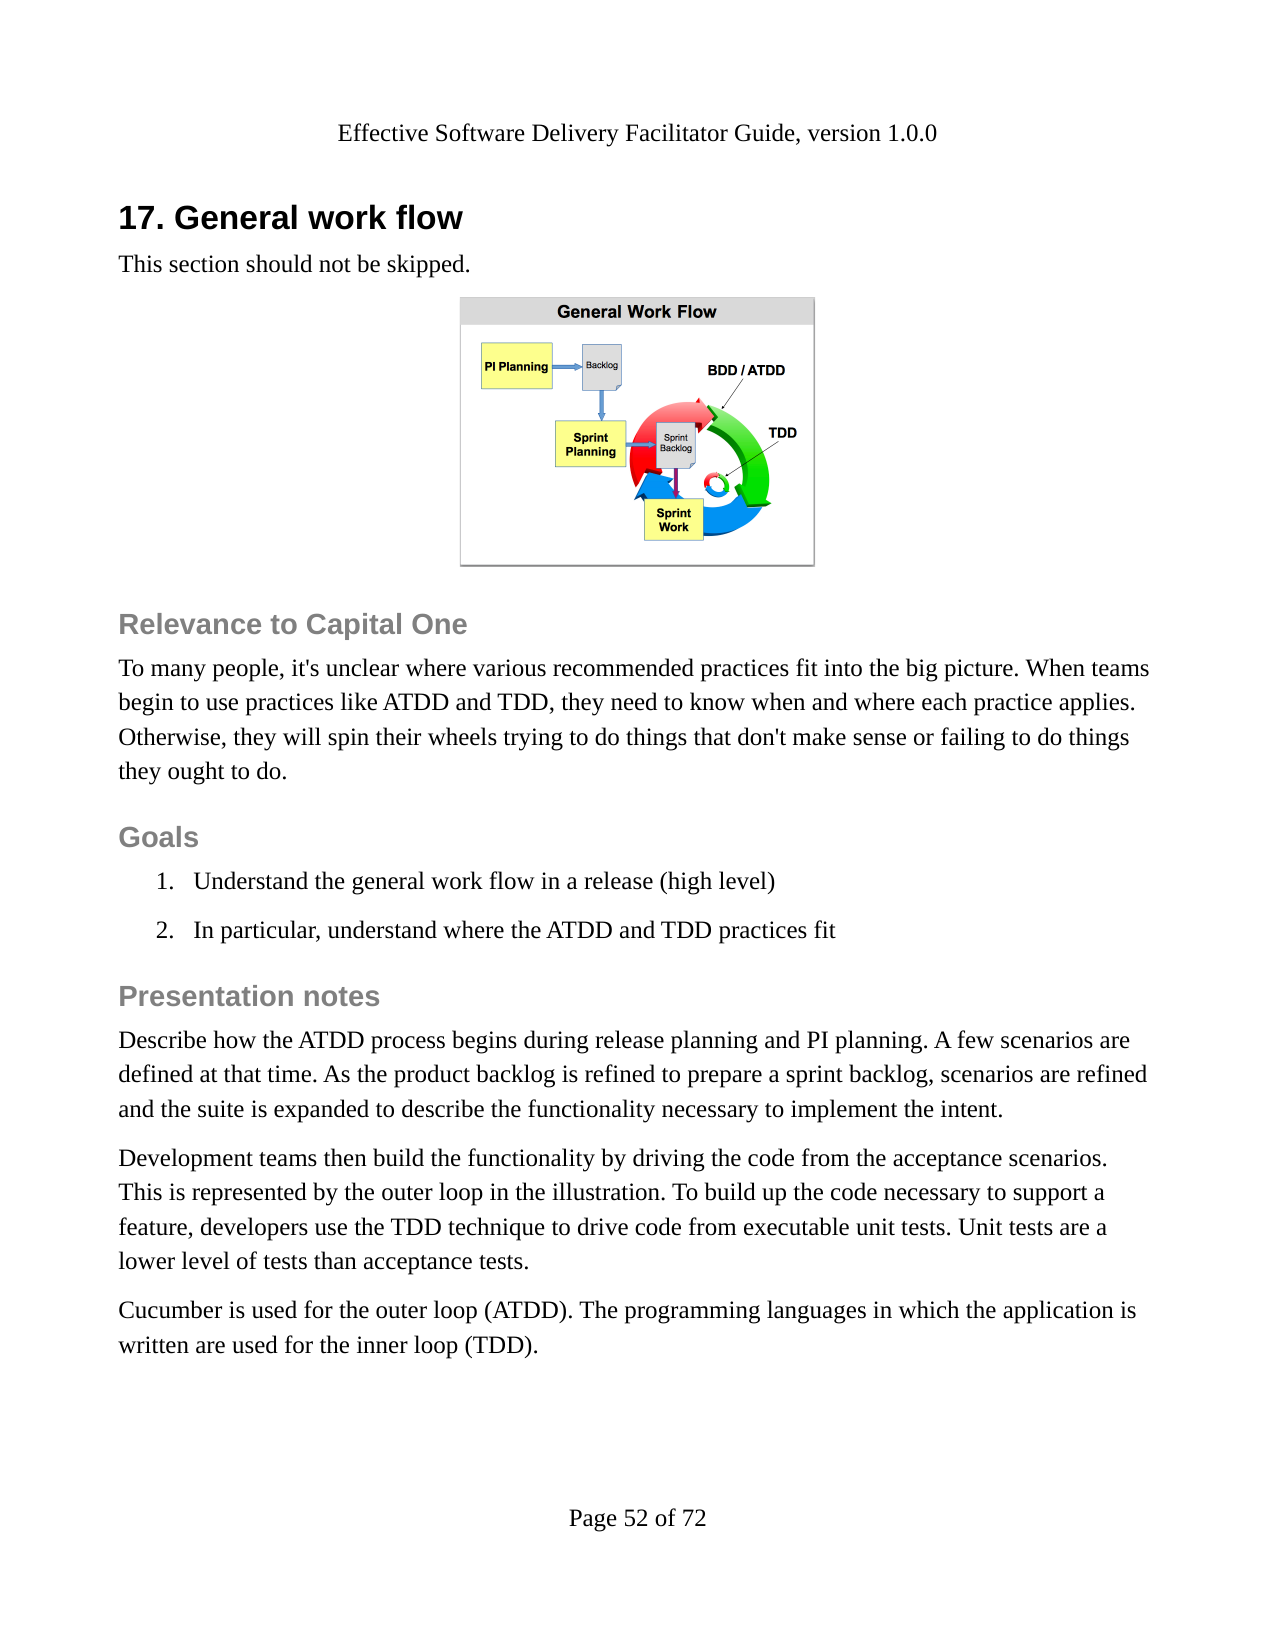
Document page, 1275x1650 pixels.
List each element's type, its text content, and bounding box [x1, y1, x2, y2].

list Understand the general work flow in a release (high level) [156, 866, 1157, 895]
text This section should not be skipped. [118, 249, 1157, 278]
subtitle Goals [118, 820, 1157, 853]
picture [459, 297, 816, 567]
subtitle Presentation notes [118, 979, 1157, 1012]
subtitle Relevance to Capital One [118, 607, 1157, 640]
text Describe how the ATDD process begins during release planning and PI planning. A few scenarios are defined at that time. As the product backlog is refined to prepare a sprint backlog, scenarios are refined and the suite is expanded to describe the functionality necessary to implement the intent. [118, 1025, 1157, 1122]
text Development teams then build the functionality by driving the code from the acceptance scenarios. This is represented by the outer loop in the illustration. To build up the code necessary to support a feature, developers use the TDD technique to drive code from executable unit tests. Unit tests are a lower level of tests than acceptance tests. [118, 1143, 1157, 1275]
text Cucumber is used for the outer loop (ATDD). The programming languages in which the application is written are used for the inner loop (TDD). [118, 1295, 1157, 1358]
list In particular, understand where the ATDD and TDD practices fit [156, 915, 1157, 944]
subtitle 17. General work flow [118, 198, 1157, 236]
text To many people, it's unclear where various recommended practices fit into the big picture. When teams begin to use practices like ATDD and TDD, they need to know when and where each practice applies. Otherwise, they will spin their wheels trying to do things that don't make sense or failing to do things they ought to do. [118, 653, 1157, 785]
